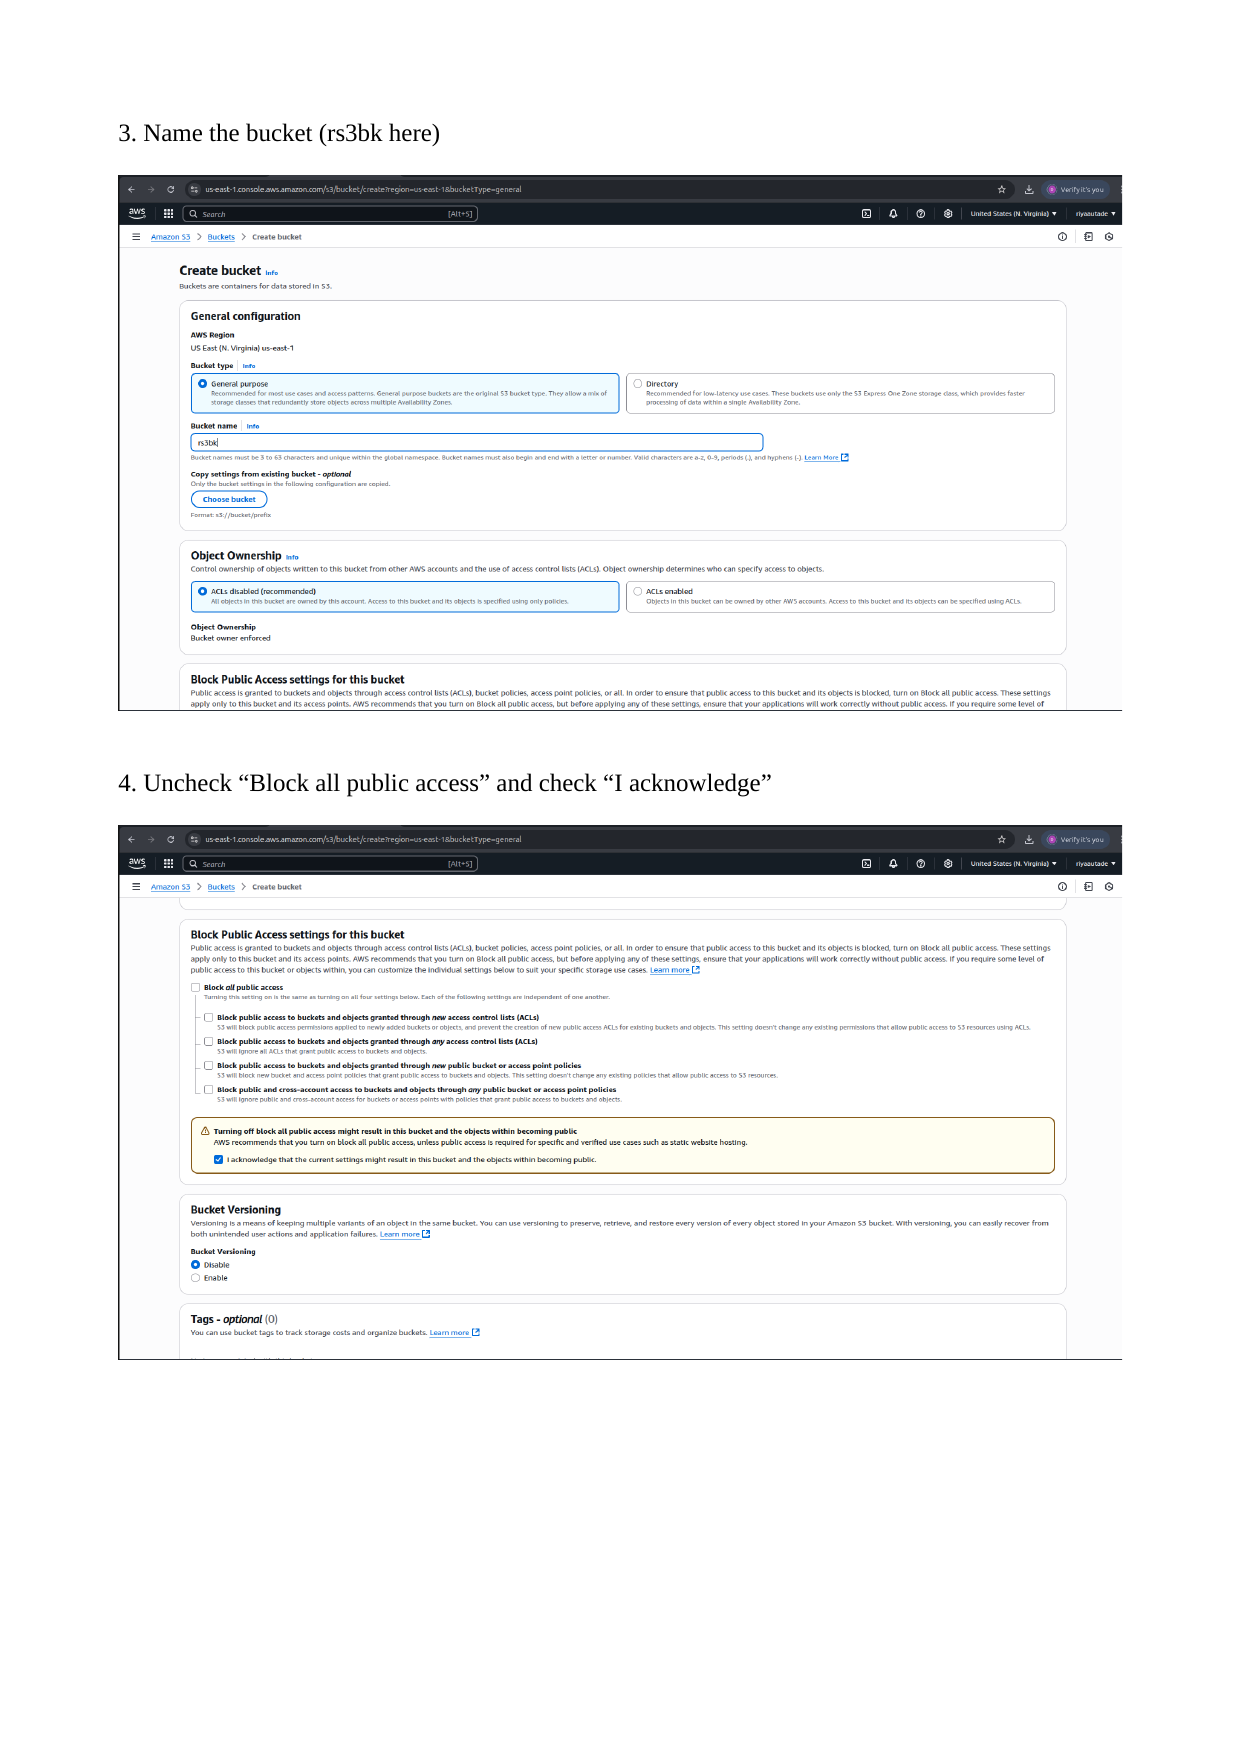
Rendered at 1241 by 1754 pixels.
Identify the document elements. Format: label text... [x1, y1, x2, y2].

picture [118, 175, 1123, 711]
text 3. Name the bucket (rs3bk here) [118, 118, 1122, 147]
text 4. Uncheck “Block all public access” and check “I acknowledge” [118, 768, 1122, 797]
picture [118, 825, 1123, 1360]
